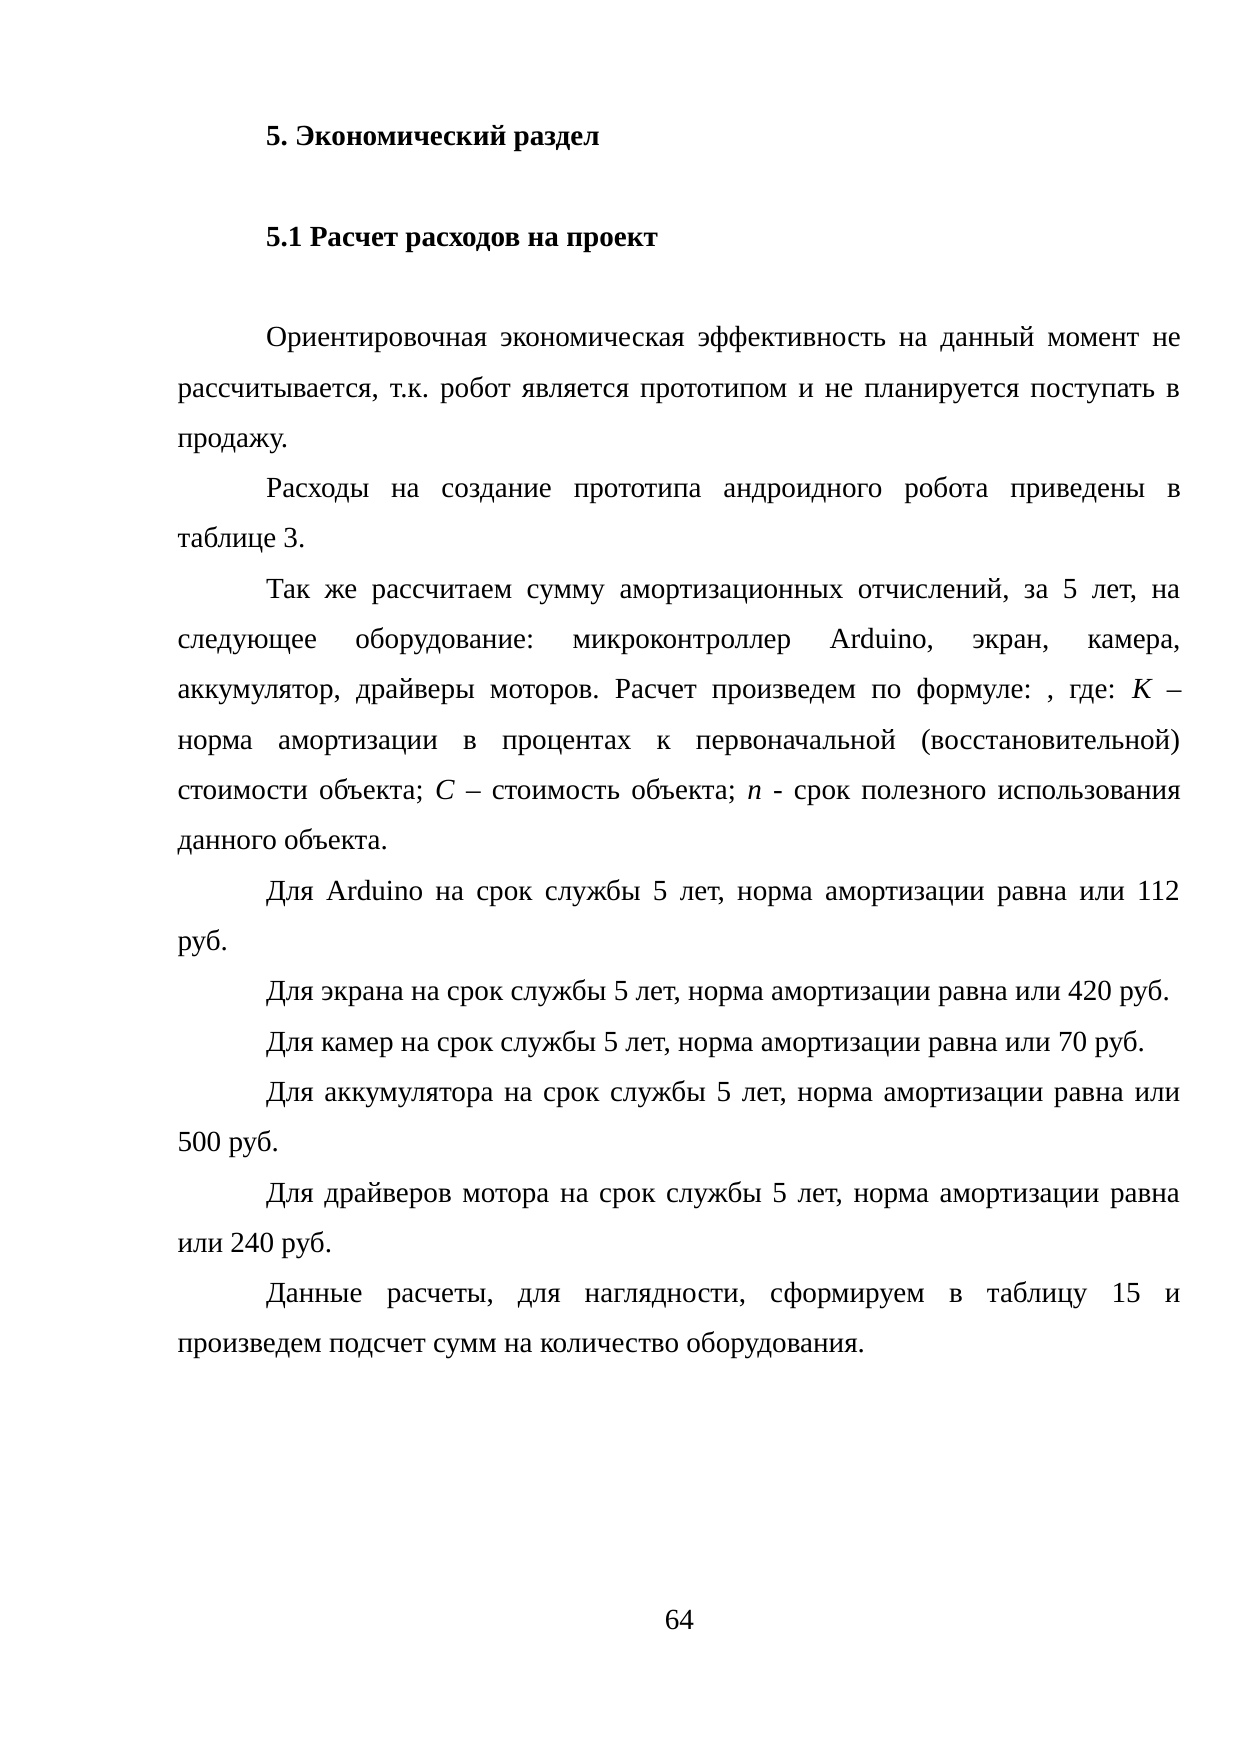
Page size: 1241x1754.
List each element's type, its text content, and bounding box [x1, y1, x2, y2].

text Расходы на создание прототипа андроидного робота приведены в таблице 3. [177, 470, 1181, 554]
text Для драйверов мотора на срок службы 5 лет, норма амортизации равна или 240 руб. [177, 1175, 1181, 1258]
text Для аккумулятора на срок службы 5 лет, норма амортизации равна или 500 руб. [177, 1074, 1181, 1158]
subtitle 5.1 Расчет расходов на проект [177, 219, 1181, 252]
text Ориентировочная экономическая эффективность на данный момент не рассчитывается, т.к. робот является прототипом и не планируется поступать в продажу. [177, 319, 1181, 453]
text Так же рассчитаем сумму амортизационных отчислений, за 5 лет, на следующее оборудование: микроконтроллер Arduino, экран, камера, аккумулятор, драйверы моторов. Расчет произведем по формуле: , где: K – норма амортизации в процентах к первоначальной (восстановительной) стоимости объекта; C – стоимость объекта; n - срок полезного использования данного объекта. [177, 571, 1181, 856]
text Для Arduino на срок службы 5 лет, норма амортизации равна или 112 руб. [177, 873, 1181, 957]
text Для экрана на срок службы 5 лет, норма амортизации равна или 420 руб. [177, 973, 1181, 1007]
subtitle 5. Экономический раздел [177, 118, 1181, 152]
text Данные расчеты, для наглядности, сформируем в таблицу 15 и произведем подсчет сумм на количество оборудования. [177, 1275, 1181, 1359]
text Для камер на срок службы 5 лет, норма амортизации равна или 70 руб. [177, 1024, 1181, 1057]
